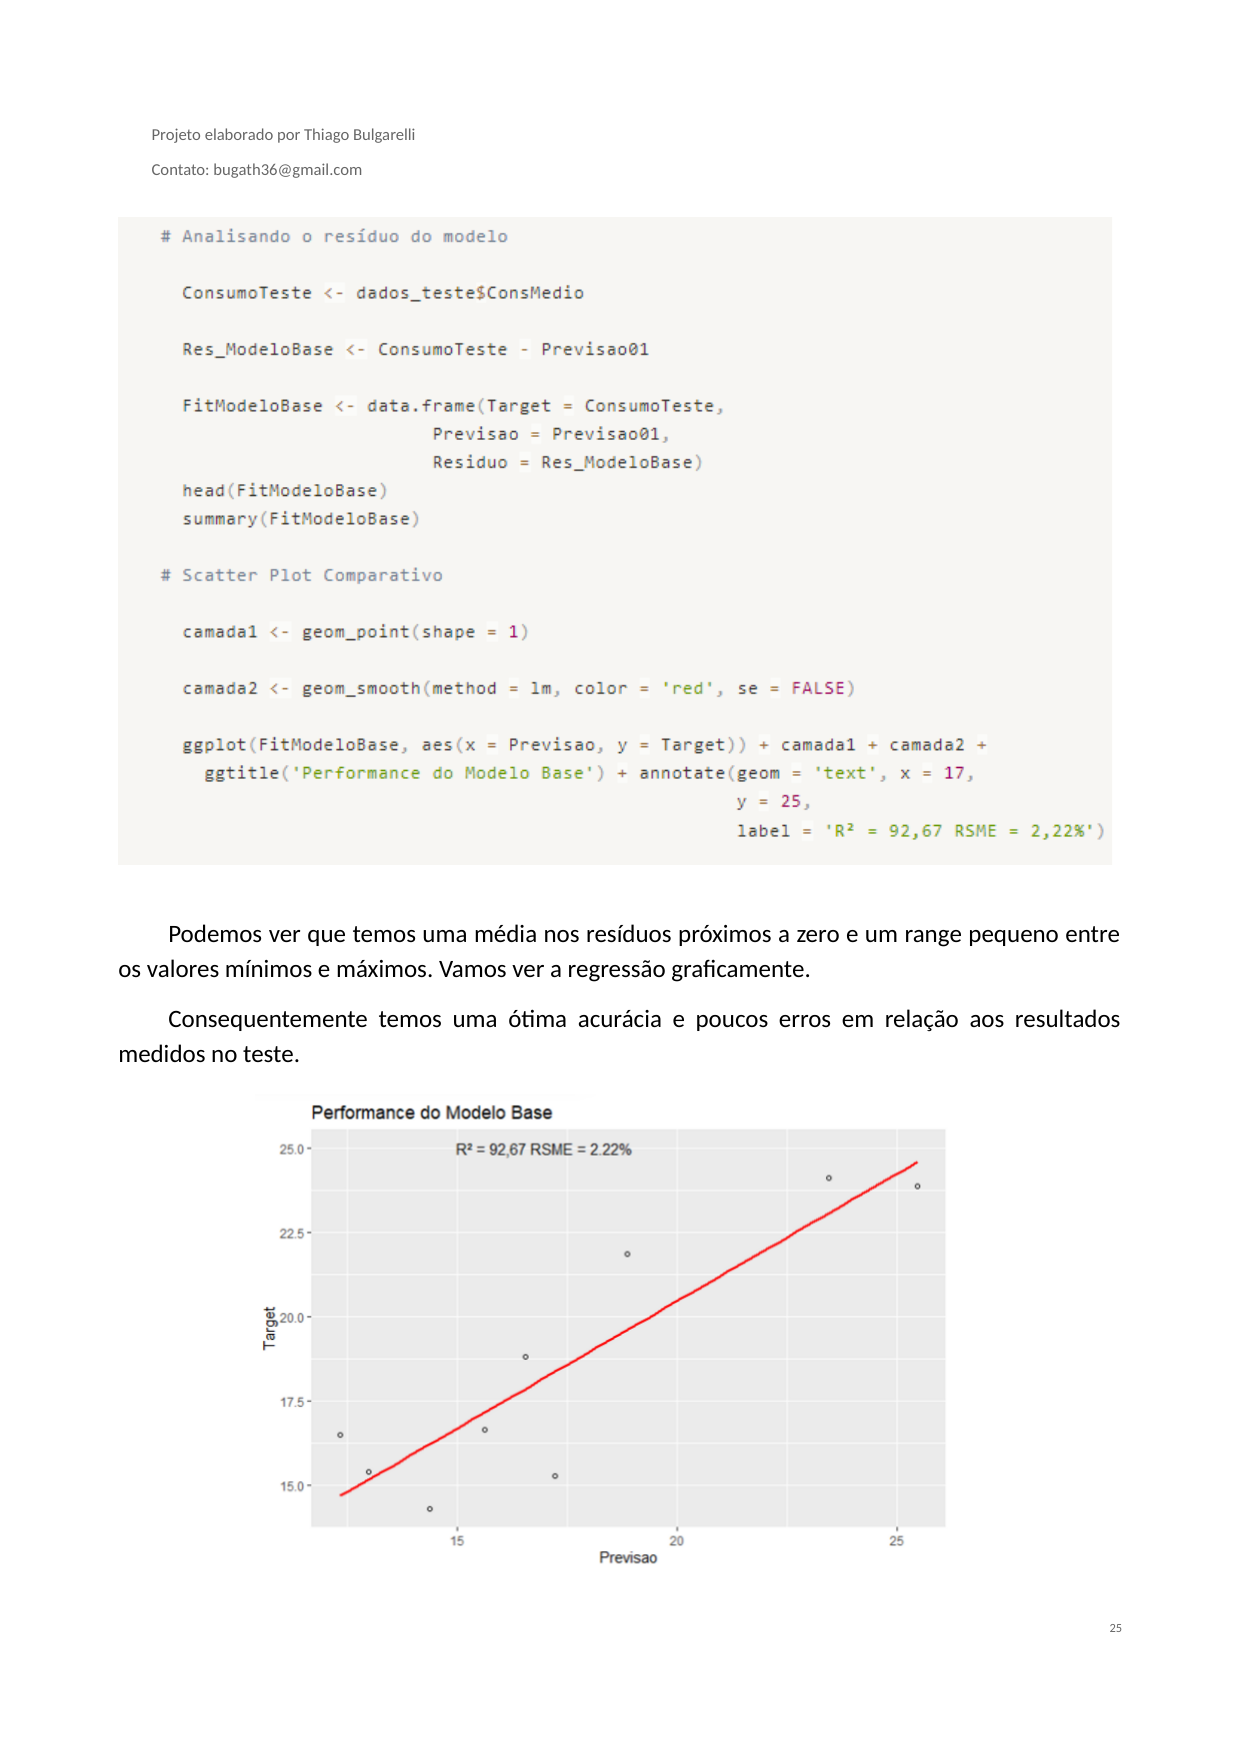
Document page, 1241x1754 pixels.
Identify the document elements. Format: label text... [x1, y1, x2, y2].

text Podemos ver que temos uma média nos resíduos próximos a zero e um range pequeno entre os valores mínimos e máximos. Vamos ver a regressão graficamente. [118, 918, 1122, 984]
picture [254, 1094, 973, 1581]
text Consequentemente temos uma ótima acurácia e poucos erros em relação aos resultados medidos no teste. [118, 1003, 1122, 1068]
picture [118, 217, 1113, 865]
